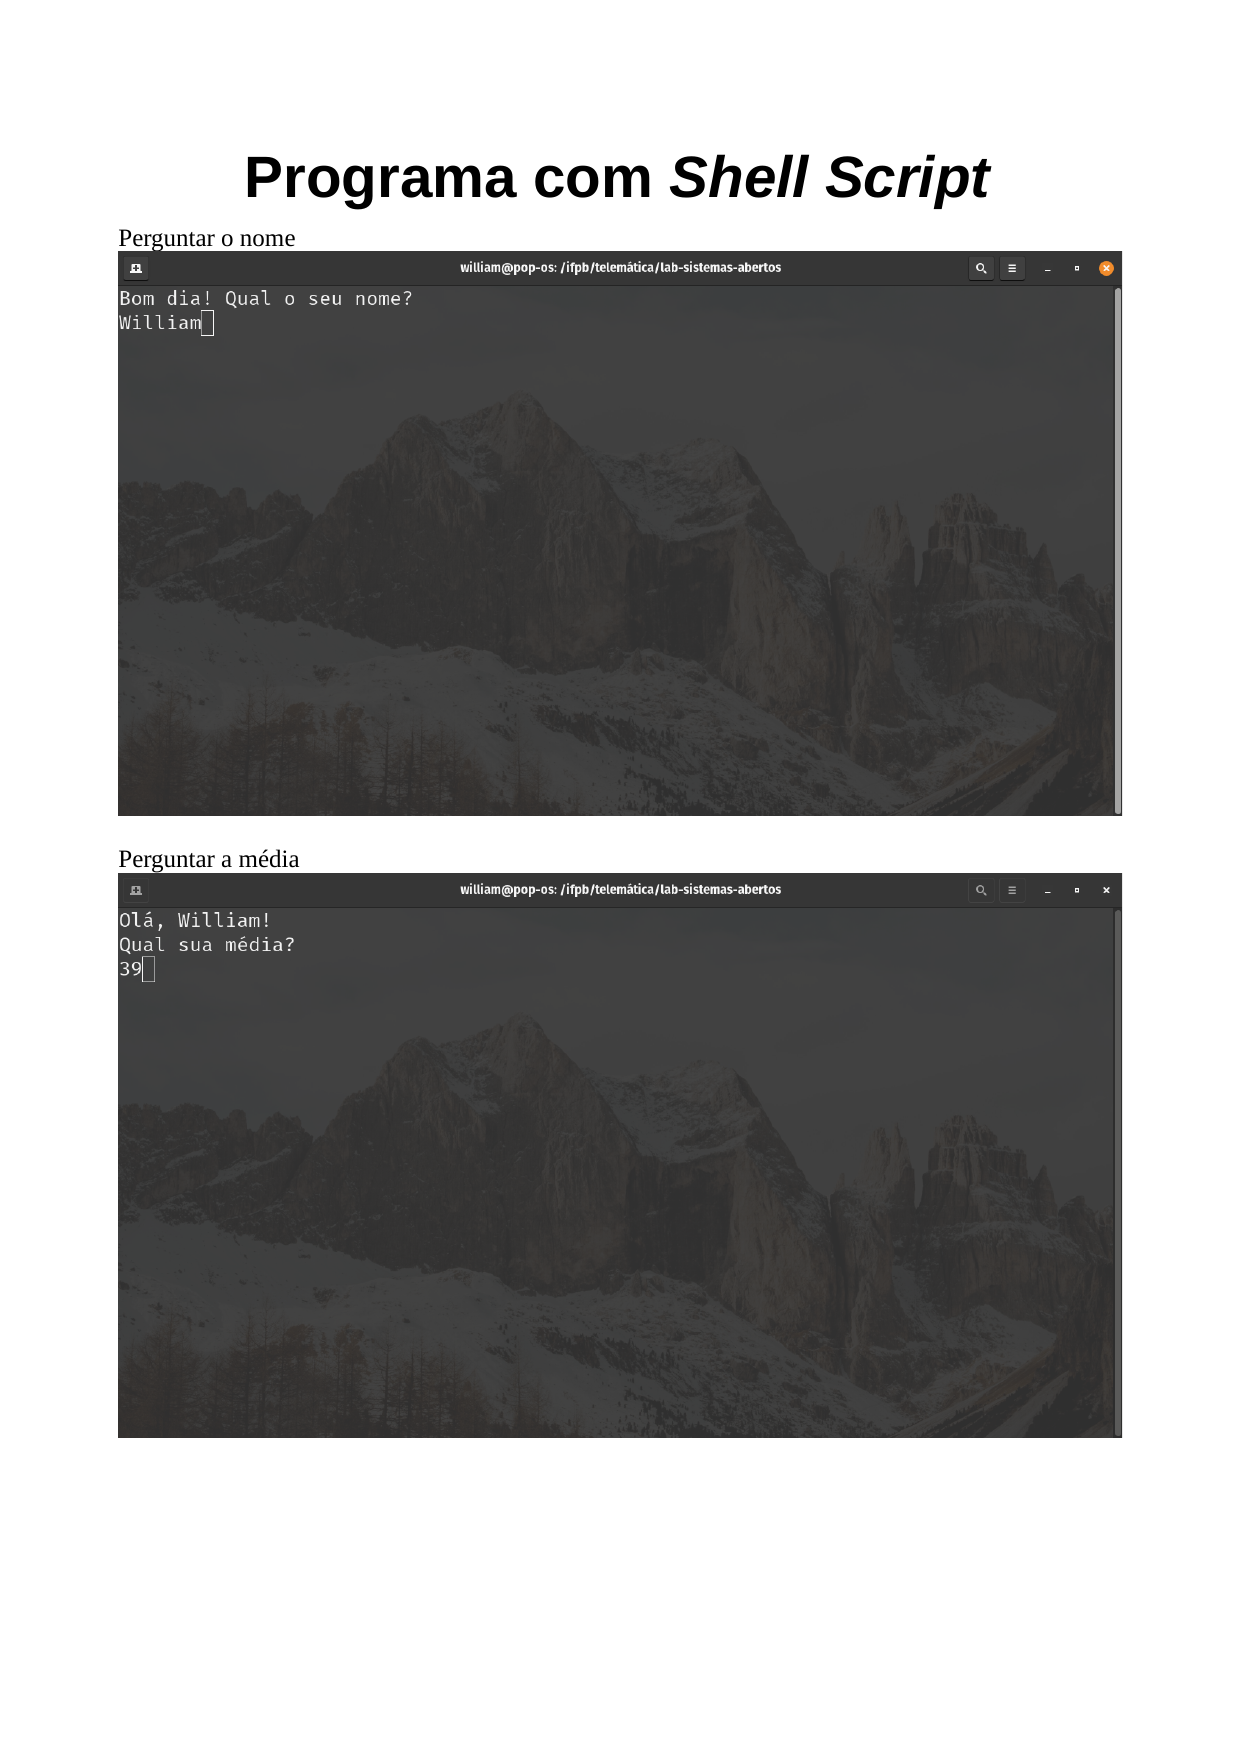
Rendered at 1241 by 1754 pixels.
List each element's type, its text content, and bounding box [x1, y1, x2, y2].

picture [118, 873, 1123, 1438]
picture [118, 251, 1123, 816]
text Perguntar o nome [118, 223, 1122, 251]
title Programa com Shell Script [118, 143, 1122, 210]
text Perguntar a média [118, 844, 1122, 873]
